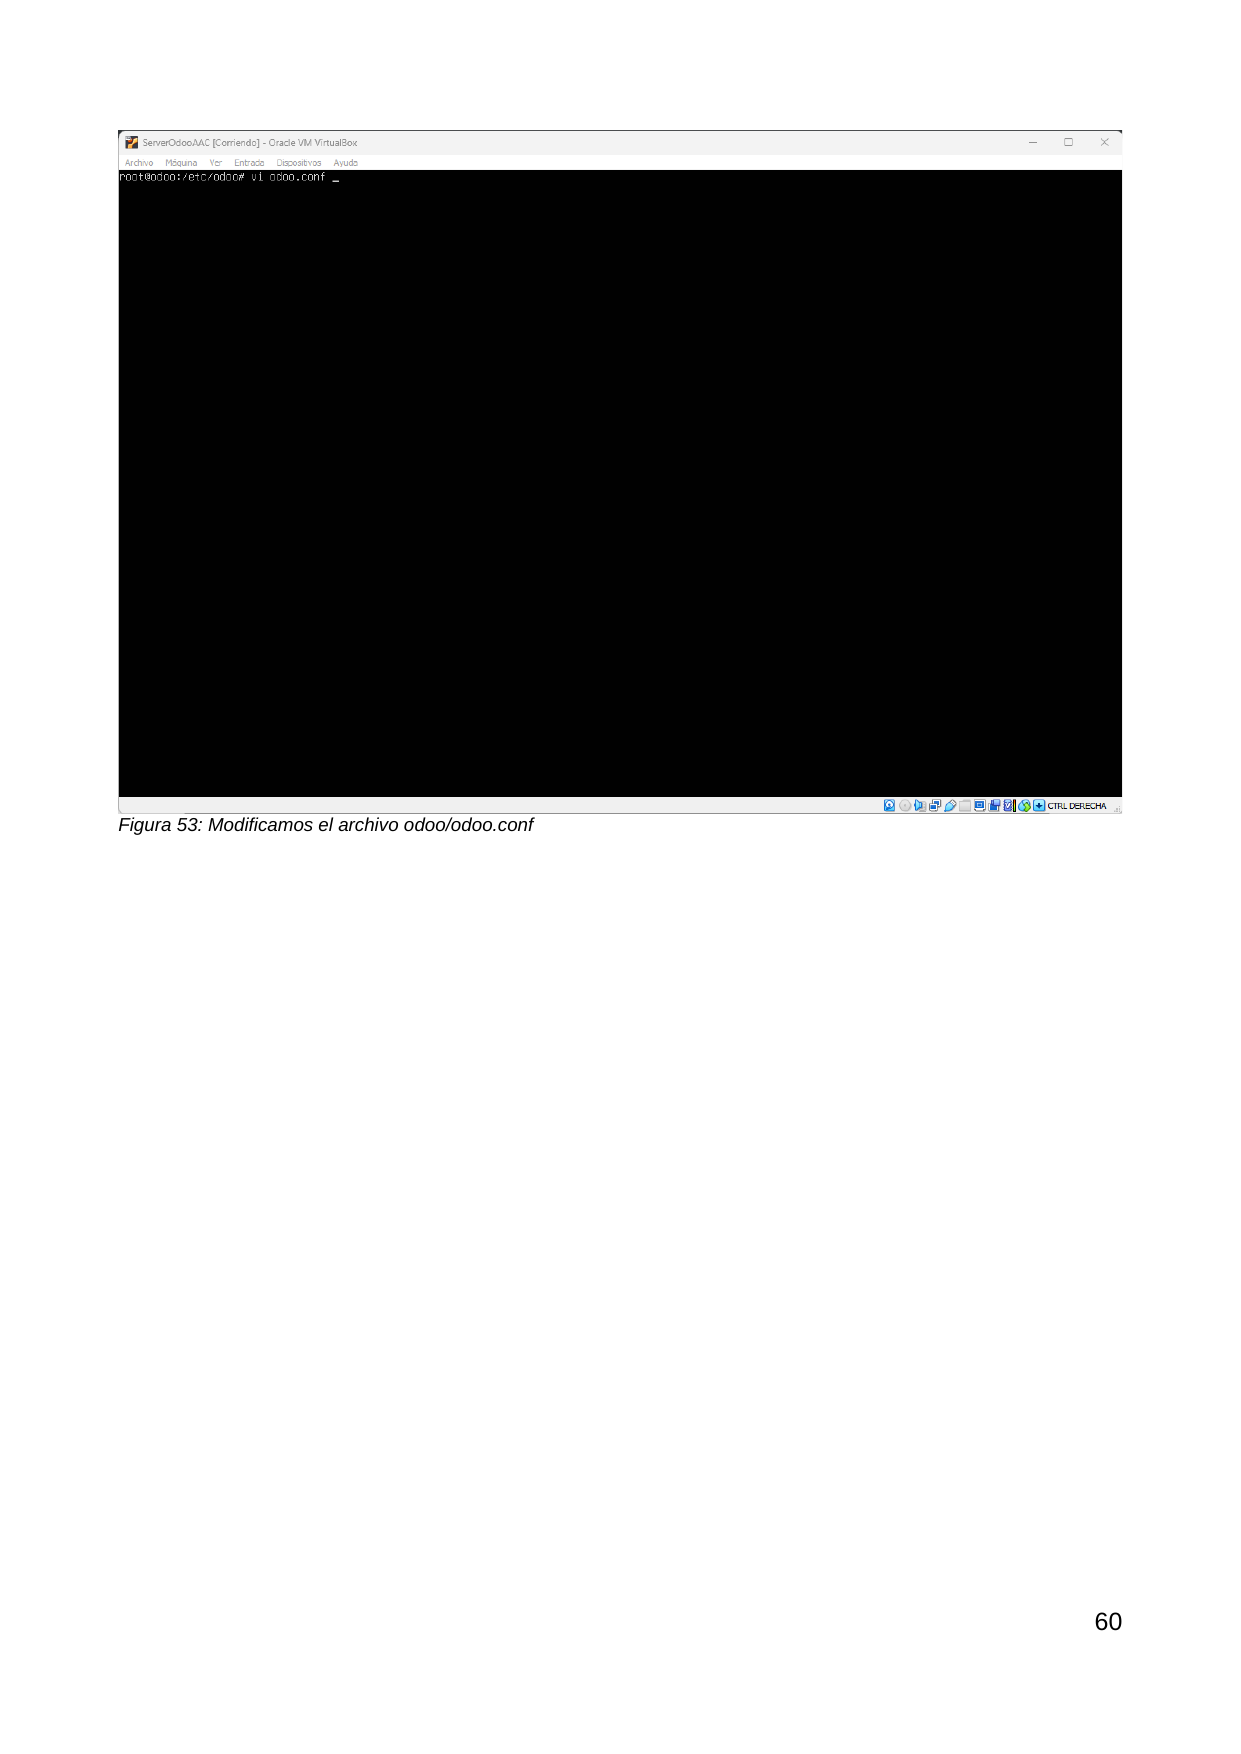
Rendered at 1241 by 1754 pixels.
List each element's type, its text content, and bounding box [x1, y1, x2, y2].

text Figura 53: Modificamos el archivo odoo/odoo.conf [118, 814, 1122, 835]
picture [118, 130, 1123, 814]
